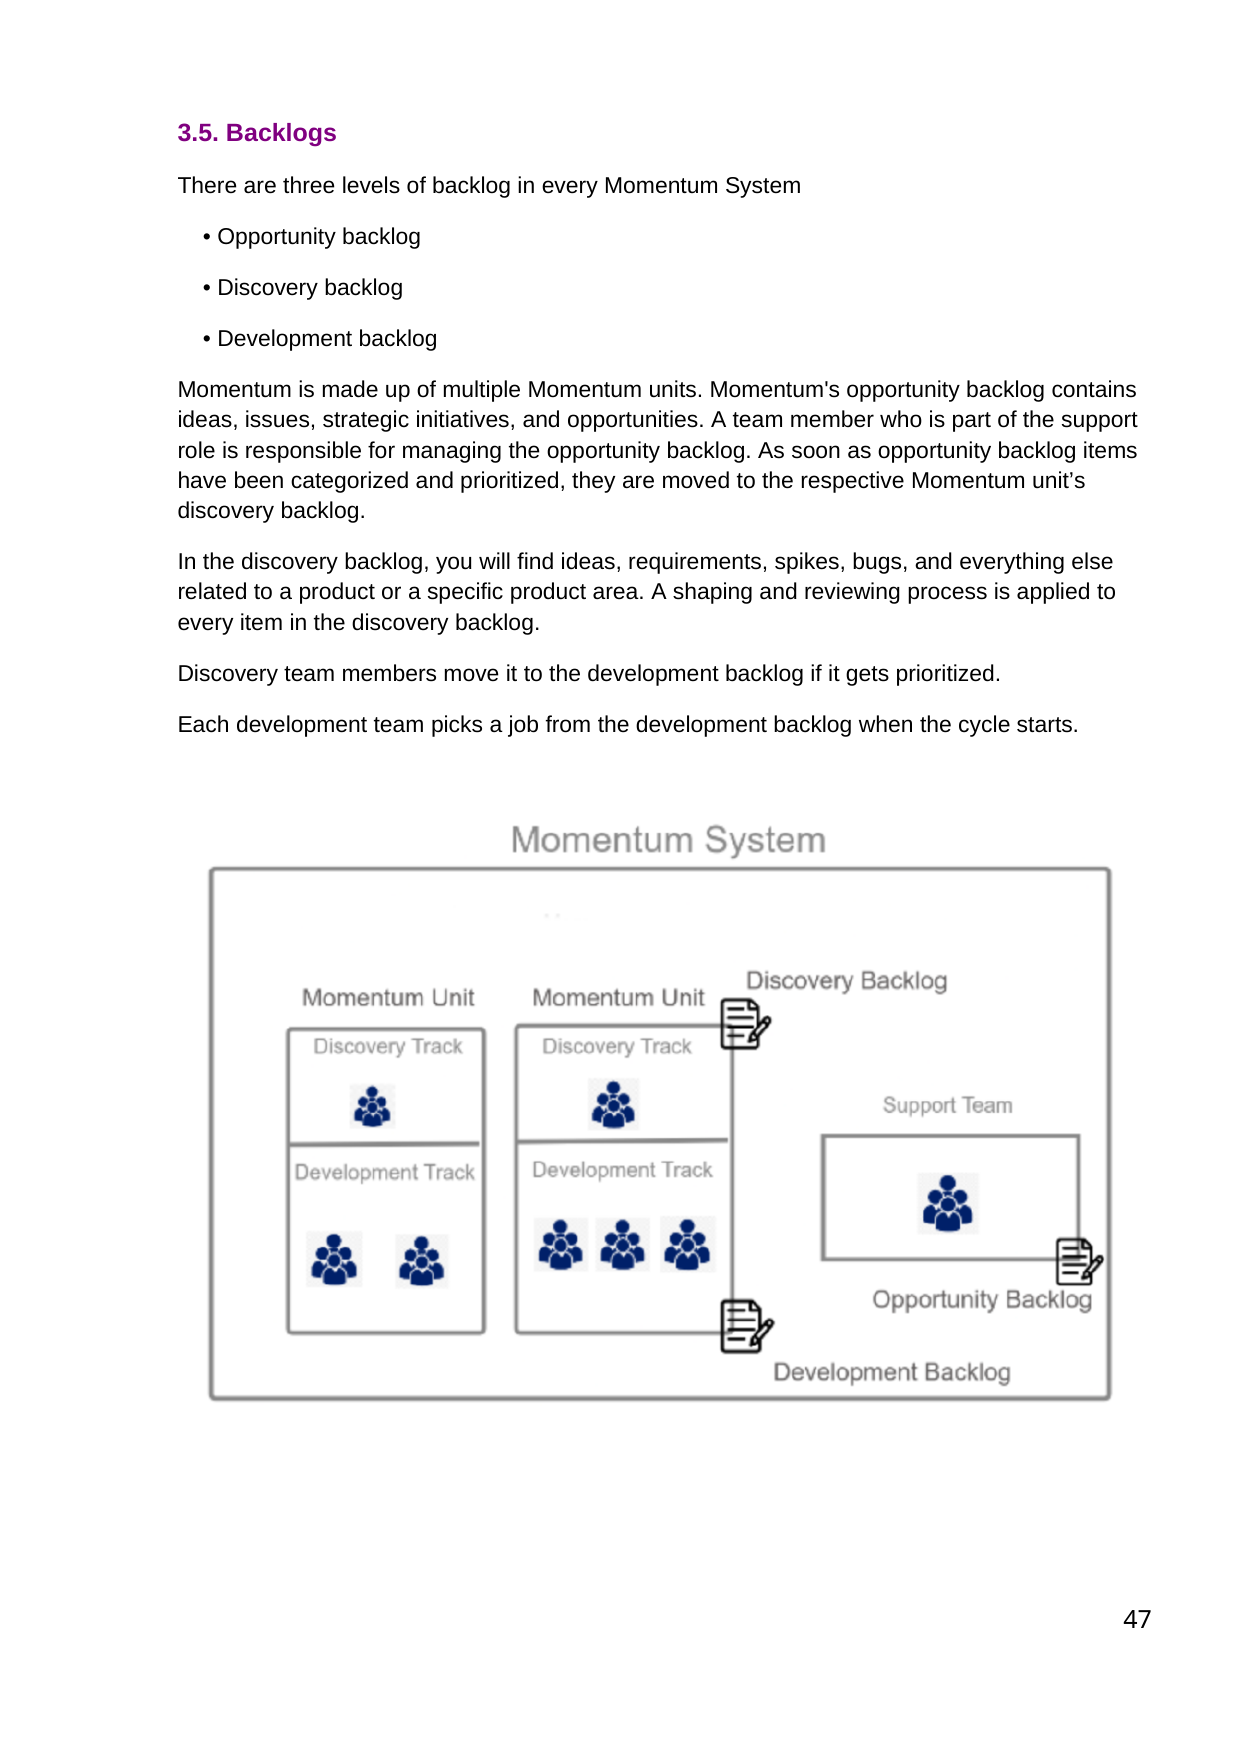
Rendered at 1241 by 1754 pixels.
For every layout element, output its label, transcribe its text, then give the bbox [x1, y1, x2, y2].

text • Opportunity backlog [177, 223, 1152, 249]
text Each development team picks a job from the development backlog when the cycle starts. [177, 711, 1152, 737]
text There are three levels of backlog in every Momentum System [177, 172, 1152, 198]
picture [206, 821, 1115, 1406]
text In the discovery backlog, you will find ideas, requirements, spikes, bugs, and everything else related to a product or a specific product area. A shaping and reviewing process is applied to every item in the discovery backlog. [177, 548, 1152, 635]
text • Discovery backlog [177, 274, 1152, 300]
text Momentum is made up of multiple Momentum units. Momentum's opportunity backlog contains ideas, issues, strategic initiatives, and opportunities. A team member who is part of the support role is responsible for managing the opportunity backlog. As soon as opportunity backlog items have been categorized and prioritized, they are moved to the respective Momentum unit’s discovery backlog. [177, 376, 1152, 523]
text 3.5. Backlogs [177, 118, 1152, 147]
text Discovery team members move it to the development backlog if it gets prioritized. [177, 659, 1152, 686]
text • Development backlog [177, 325, 1152, 351]
